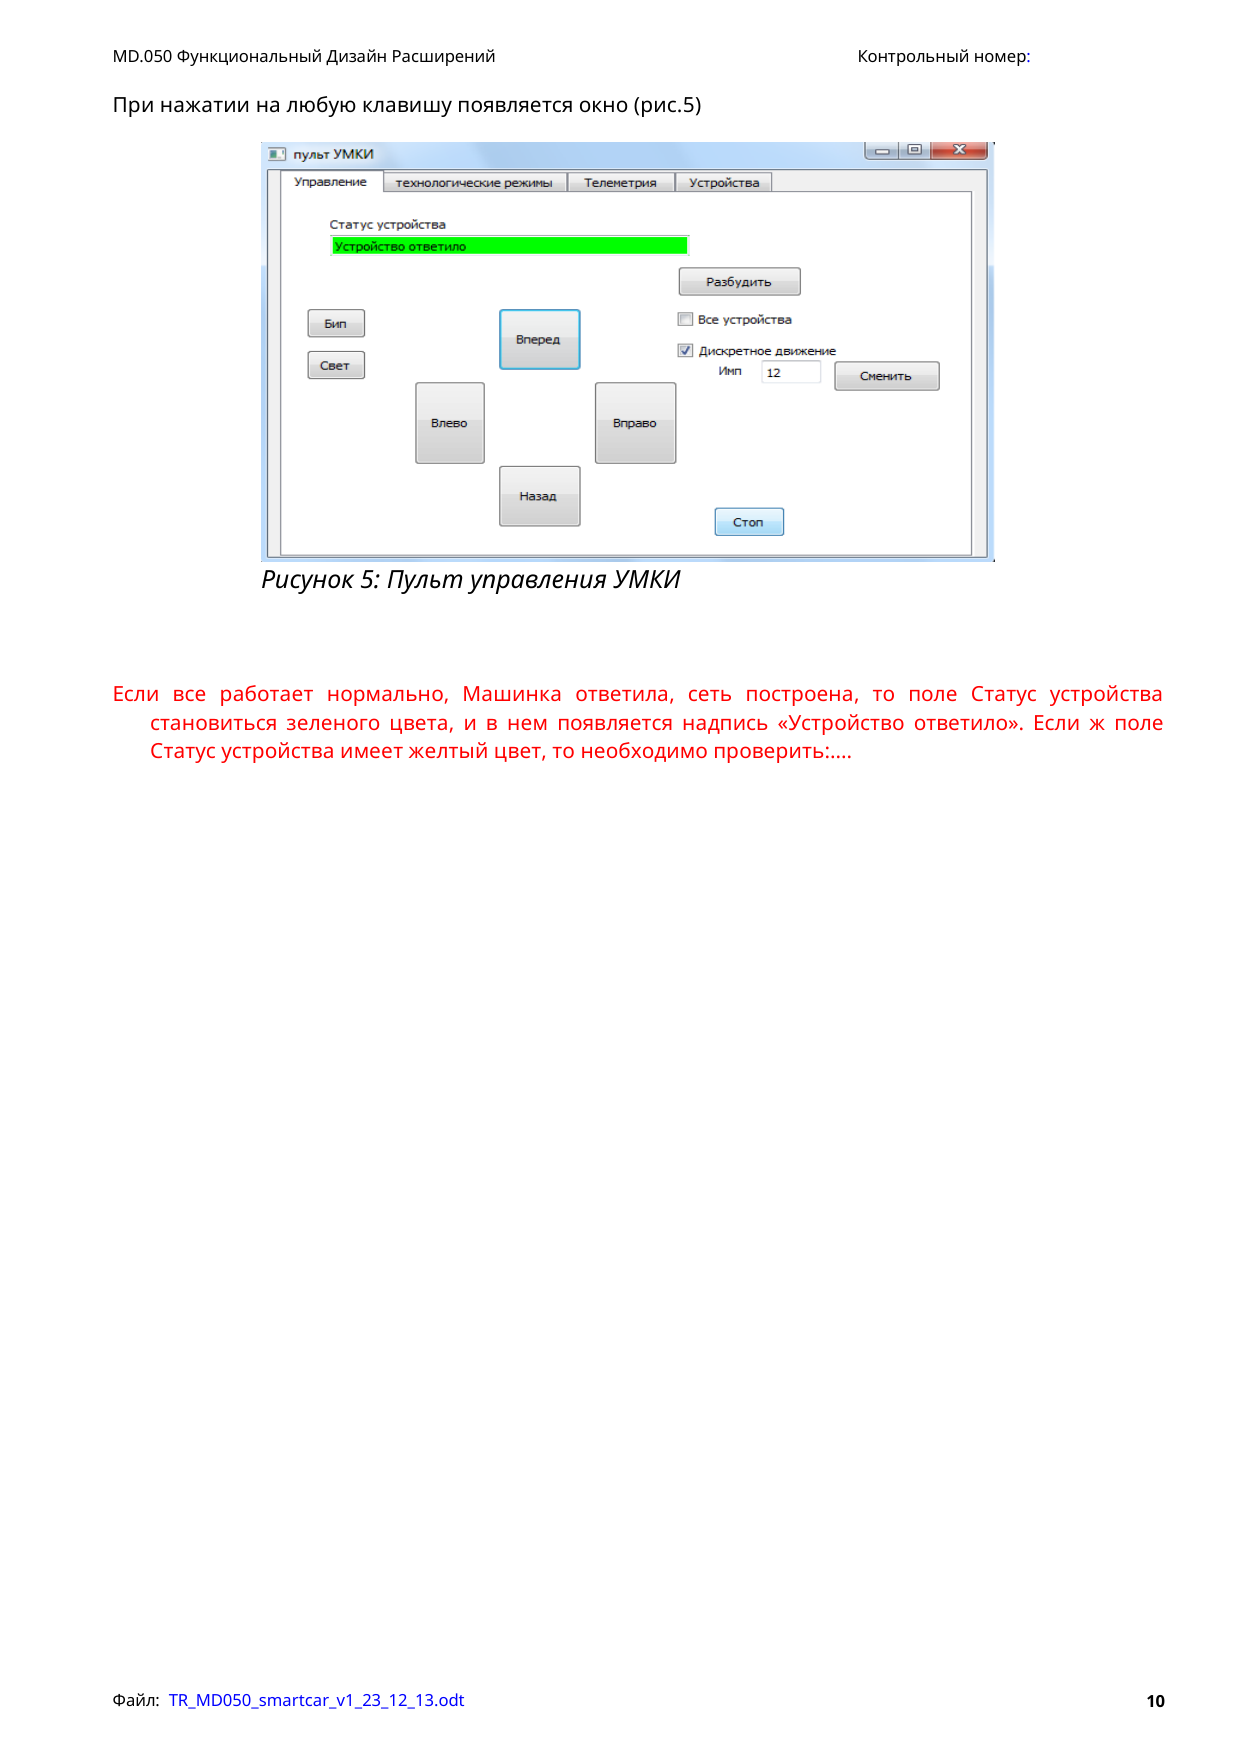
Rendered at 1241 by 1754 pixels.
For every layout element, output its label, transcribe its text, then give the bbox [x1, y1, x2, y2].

text Если все работает нормально, Машинка ответила, сеть построена, то поле Статус устройства становиться зеленого цвета, и в нем появляется надпись «Устройство ответило». Если ж поле Статус устройства имеет желтый цвет, то необходимо проверить:.... [112, 679, 1165, 764]
text Рисунок 5: Пульт управления УМКИ [261, 562, 995, 596]
text При нажатии на любую клавишу появляется окно (рис.5) [112, 90, 1165, 118]
picture [261, 142, 995, 562]
